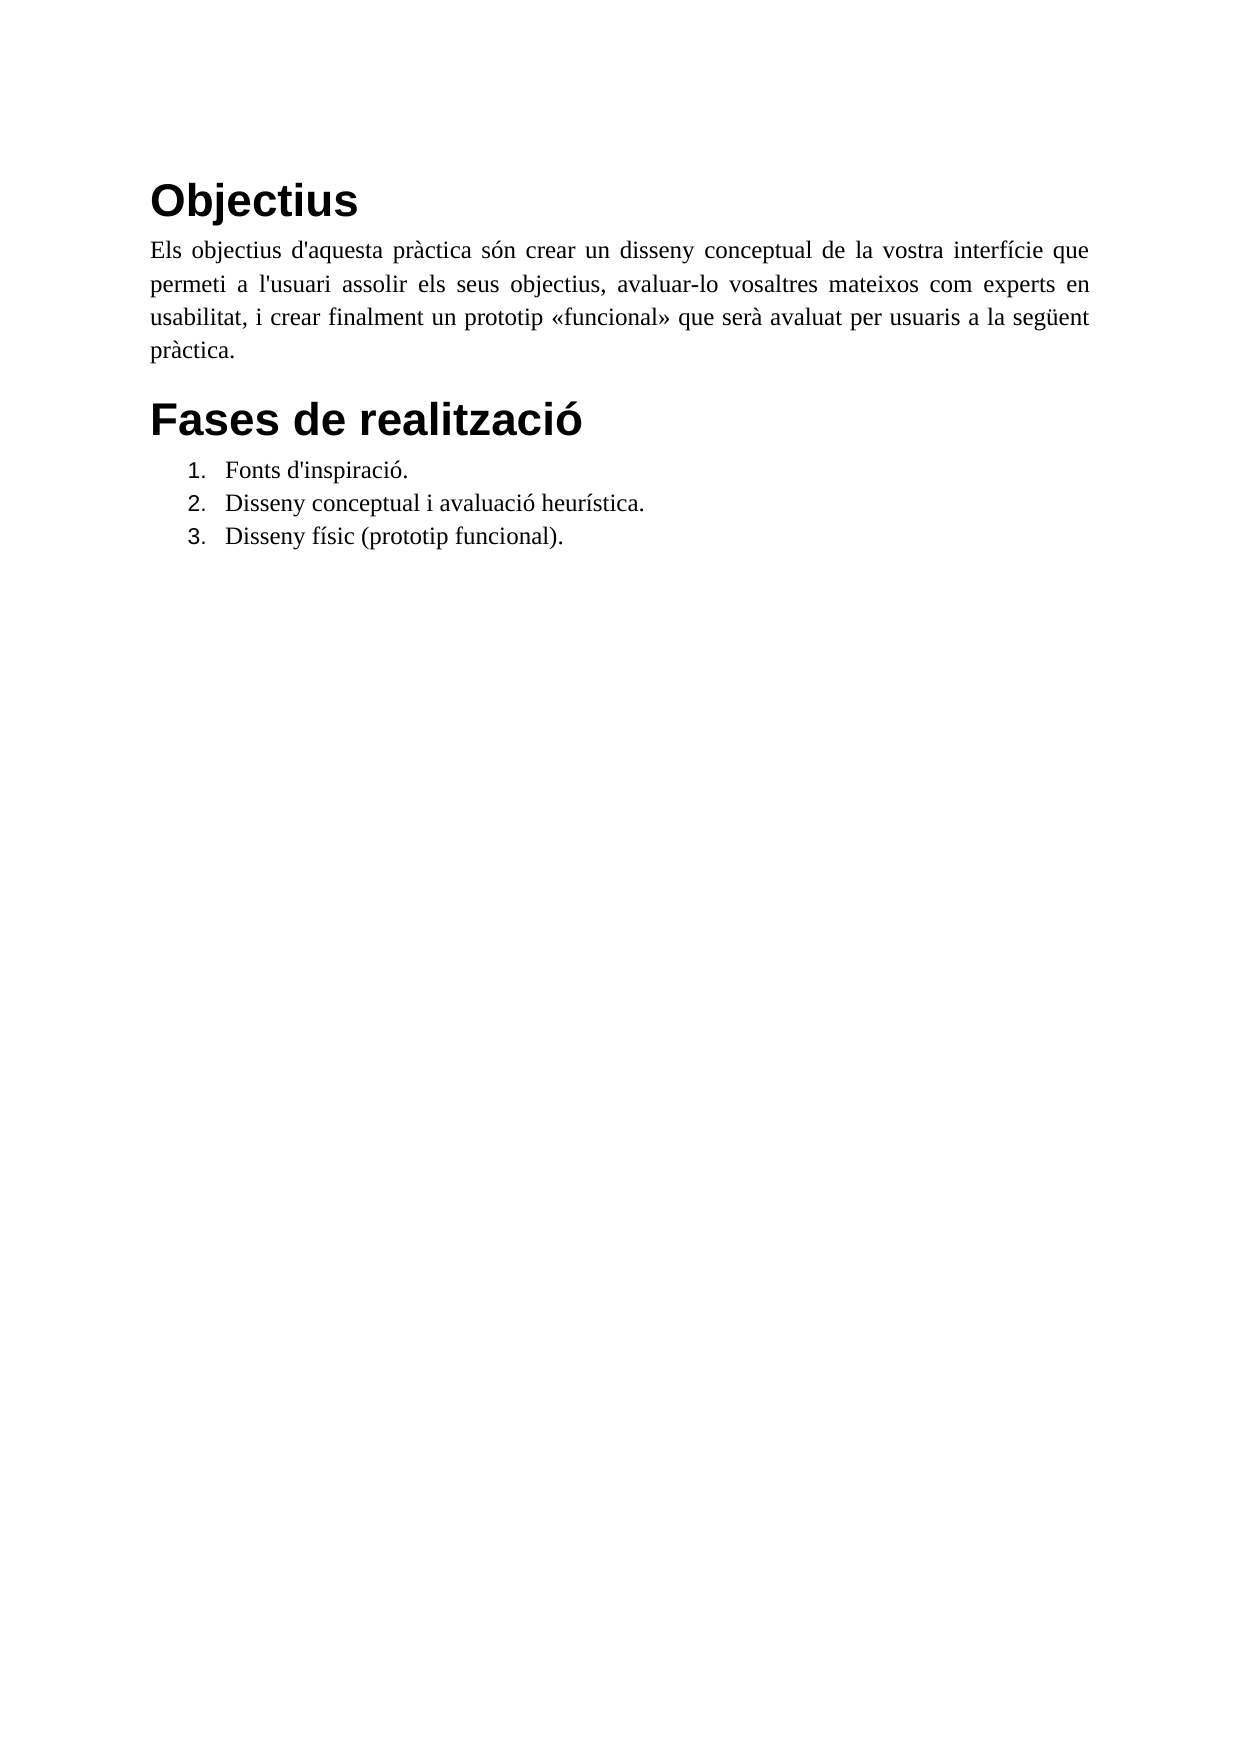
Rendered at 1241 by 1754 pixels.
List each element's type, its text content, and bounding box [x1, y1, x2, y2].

text Els objectius d'aquesta pràctica són crear un disseny conceptual de la vostra interfície que permeti a l'usuari assolir els seus objectius, avaluar-lo vosaltres mateixos com experts en usabilitat, i crear finalment un prototip «funcional» que serà avaluat per usuaris a la següent pràctica. [150, 236, 1091, 364]
list Disseny físic (prototip funcional). [187, 522, 1091, 550]
list Fonts d'inspiració. [187, 456, 1091, 483]
subtitle Objectius [150, 175, 1091, 226]
subtitle Fases de realització [150, 394, 1091, 446]
list Disseny conceptual i avaluació heurística. [187, 489, 1091, 517]
